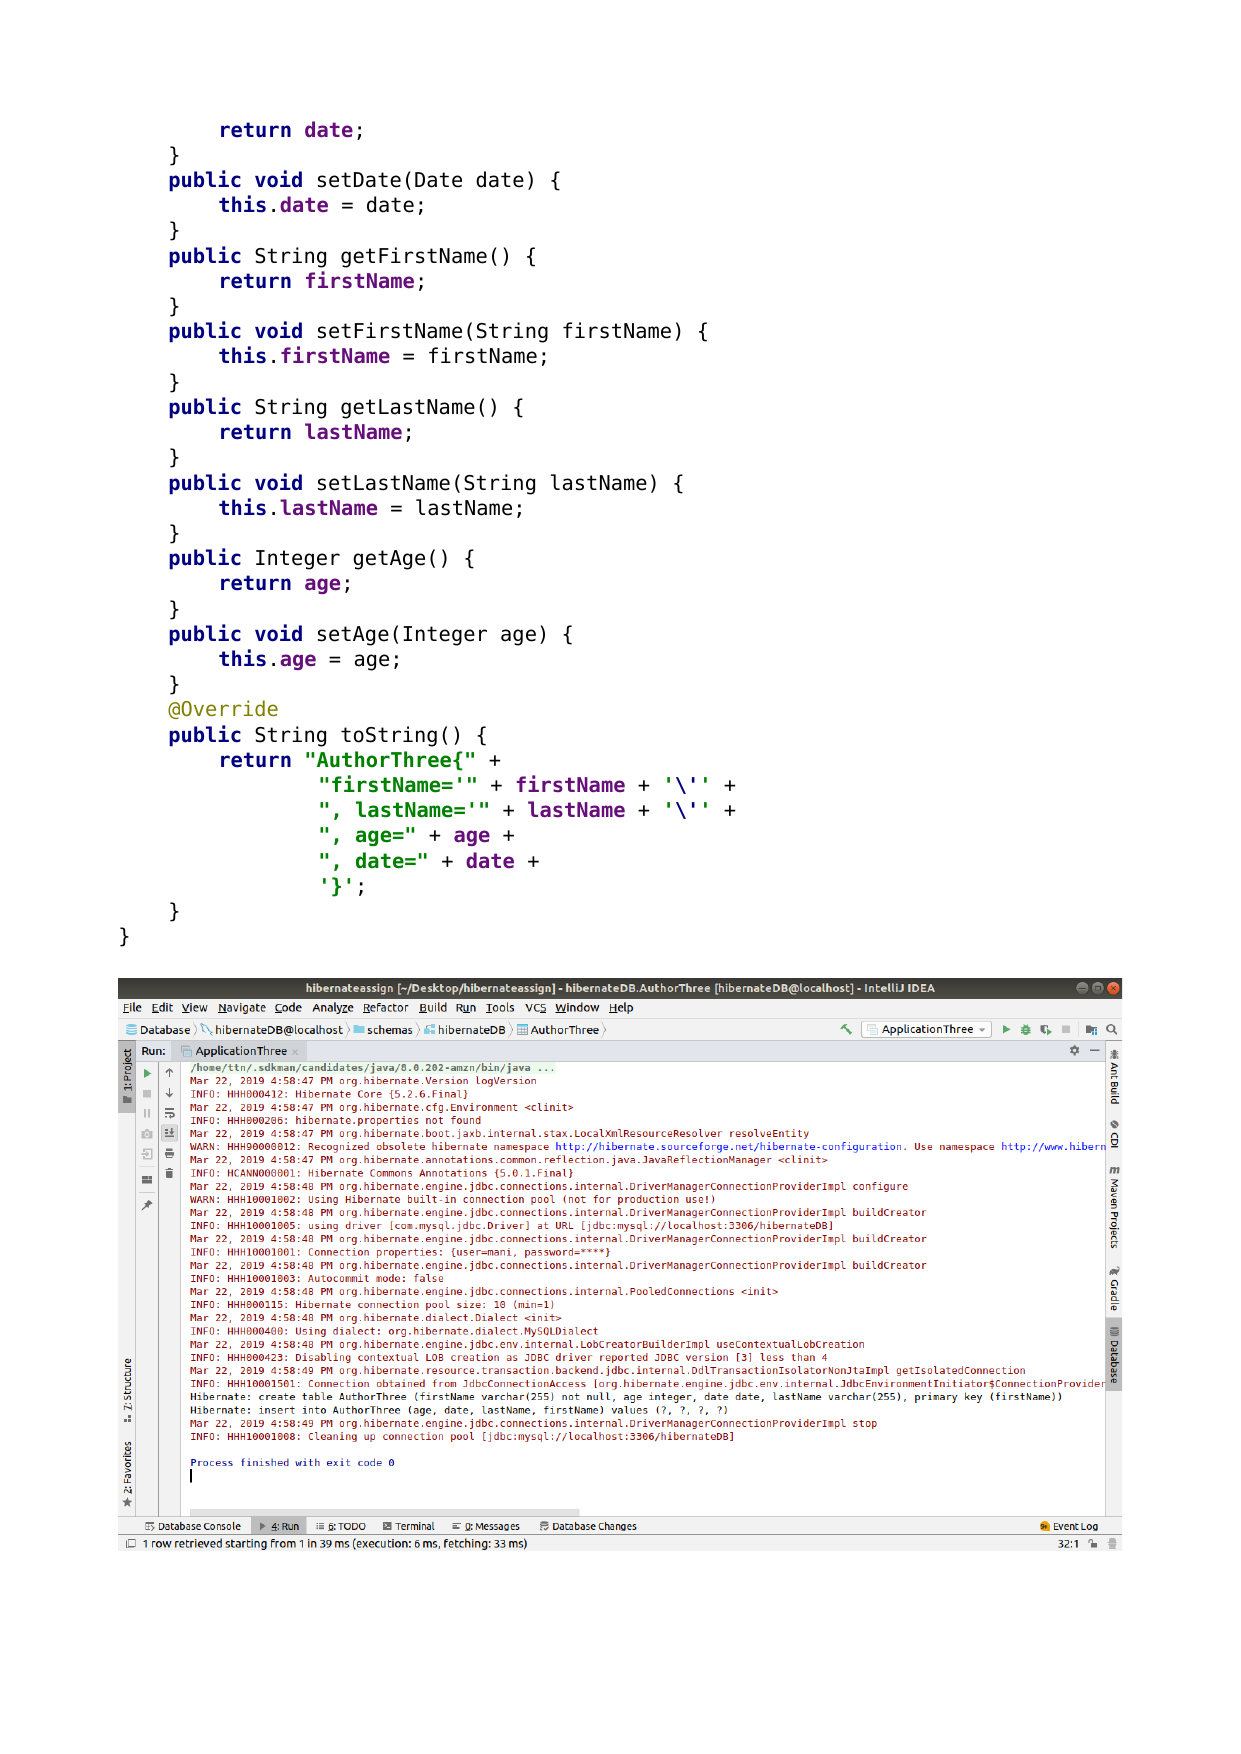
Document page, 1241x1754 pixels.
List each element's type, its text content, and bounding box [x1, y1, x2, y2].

text public String getFirstName() { [118, 244, 1122, 269]
text return age; [118, 572, 1122, 597]
text public void setAge(Integer age) { [118, 622, 1122, 647]
text this.date = date; [118, 194, 1122, 219]
text return "AuthorThree{" + [118, 748, 1122, 773]
text } [118, 597, 1122, 622]
text public Integer getAge() { [118, 547, 1122, 572]
text } [118, 219, 1122, 244]
text ", age=" + age + [118, 824, 1122, 849]
text } [118, 925, 1122, 948]
text } [118, 899, 1122, 925]
text return firstName; [118, 269, 1122, 294]
text "firstName='" + firstName + '\'' + [118, 773, 1122, 799]
text ", lastName='" + lastName + '\'' + [118, 799, 1122, 824]
text } [118, 446, 1122, 471]
text public String getLastName() { [118, 395, 1122, 421]
text this.lastName = lastName; [118, 496, 1122, 521]
text public void setDate(Date date) { [118, 168, 1122, 194]
text } [118, 294, 1122, 320]
text '}'; [118, 874, 1122, 899]
text } [118, 370, 1122, 395]
text return lastName; [118, 421, 1122, 446]
text } [118, 143, 1122, 168]
text @Override [118, 698, 1122, 723]
text this.age = age; [118, 647, 1122, 673]
text public void setLastName(String lastName) { [118, 471, 1122, 496]
text public String toString() { [118, 723, 1122, 748]
picture [118, 978, 1123, 1551]
text ", date=" + date + [118, 849, 1122, 874]
text this.firstName = firstName; [118, 345, 1122, 370]
text } [118, 521, 1122, 547]
text public void setFirstName(String firstName) { [118, 320, 1122, 345]
text } [118, 673, 1122, 698]
text return date; [118, 118, 1122, 143]
